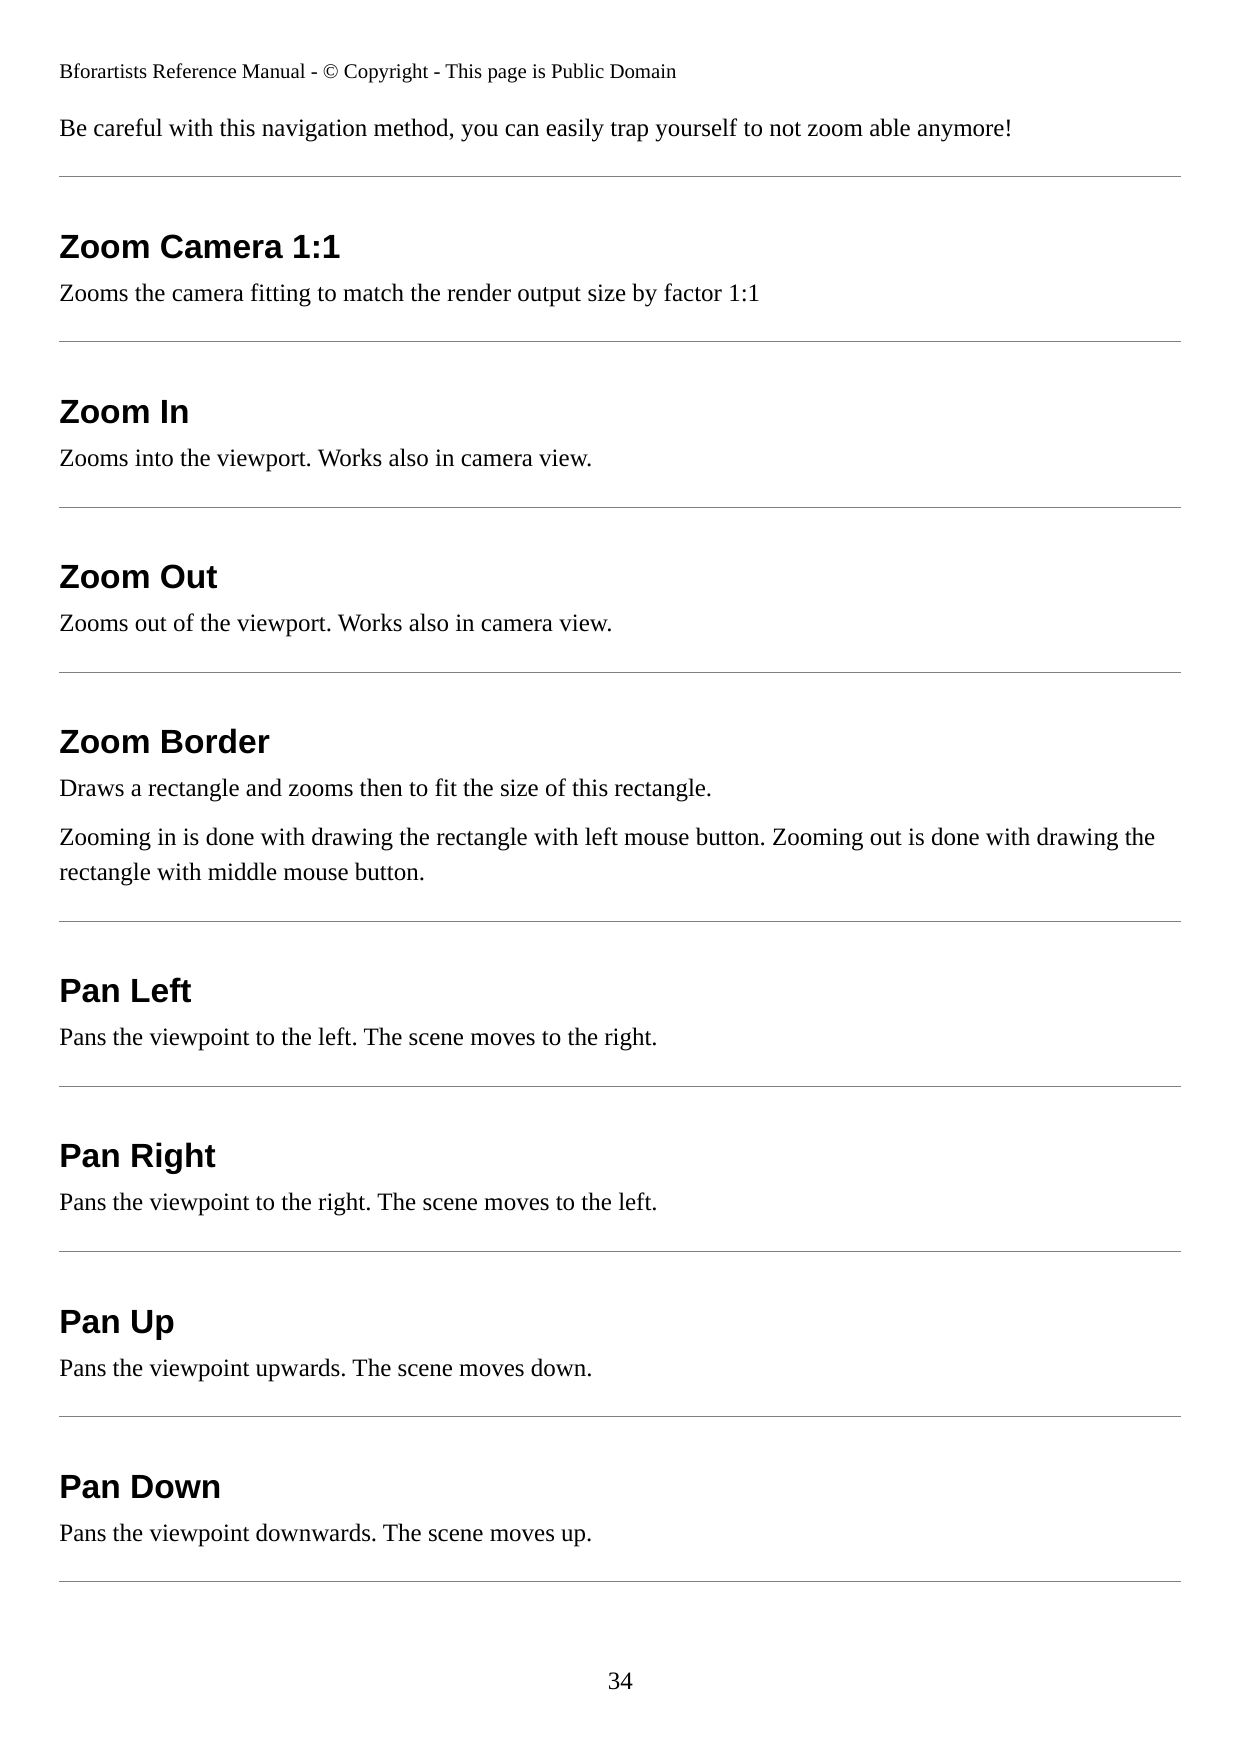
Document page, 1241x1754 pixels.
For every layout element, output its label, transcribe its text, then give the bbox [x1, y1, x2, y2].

text Zooms out of the viewport. Works also in camera view. [59, 608, 1181, 637]
subtitle Zoom In [59, 392, 1181, 431]
text Zooms the camera fitting to match the render output size by factor 1:1 [59, 278, 1181, 307]
subtitle Zoom Camera 1:1 [59, 227, 1181, 265]
text Be careful with this navigation method, you can easily trap yourself to not zoom able anymore! [59, 113, 1181, 141]
subtitle Pan Down [59, 1467, 1181, 1505]
text Draws a rectangle and zooms then to fit the size of this rectangle. [59, 773, 1181, 802]
subtitle Pan Left [59, 971, 1181, 1010]
text Zooming in is done with drawing the rectangle with left mouse button. Zooming out is done with drawing the rectangle with middle mouse button. [59, 822, 1181, 886]
text Pans the viewpoint to the right. The scene moves to the left. [59, 1187, 1181, 1216]
subtitle Pan Up [59, 1301, 1181, 1340]
subtitle Zoom Out [59, 557, 1181, 596]
subtitle Zoom Border [59, 722, 1181, 761]
subtitle Pan Right [59, 1136, 1181, 1175]
text Zooms into the viewport. Works also in camera view. [59, 443, 1181, 472]
text Pans the viewpoint downwards. The scene moves up. [59, 1518, 1181, 1547]
text Pans the viewpoint to the left. The scene moves to the right. [59, 1022, 1181, 1051]
text Pans the viewpoint upwards. The scene moves down. [59, 1353, 1181, 1381]
